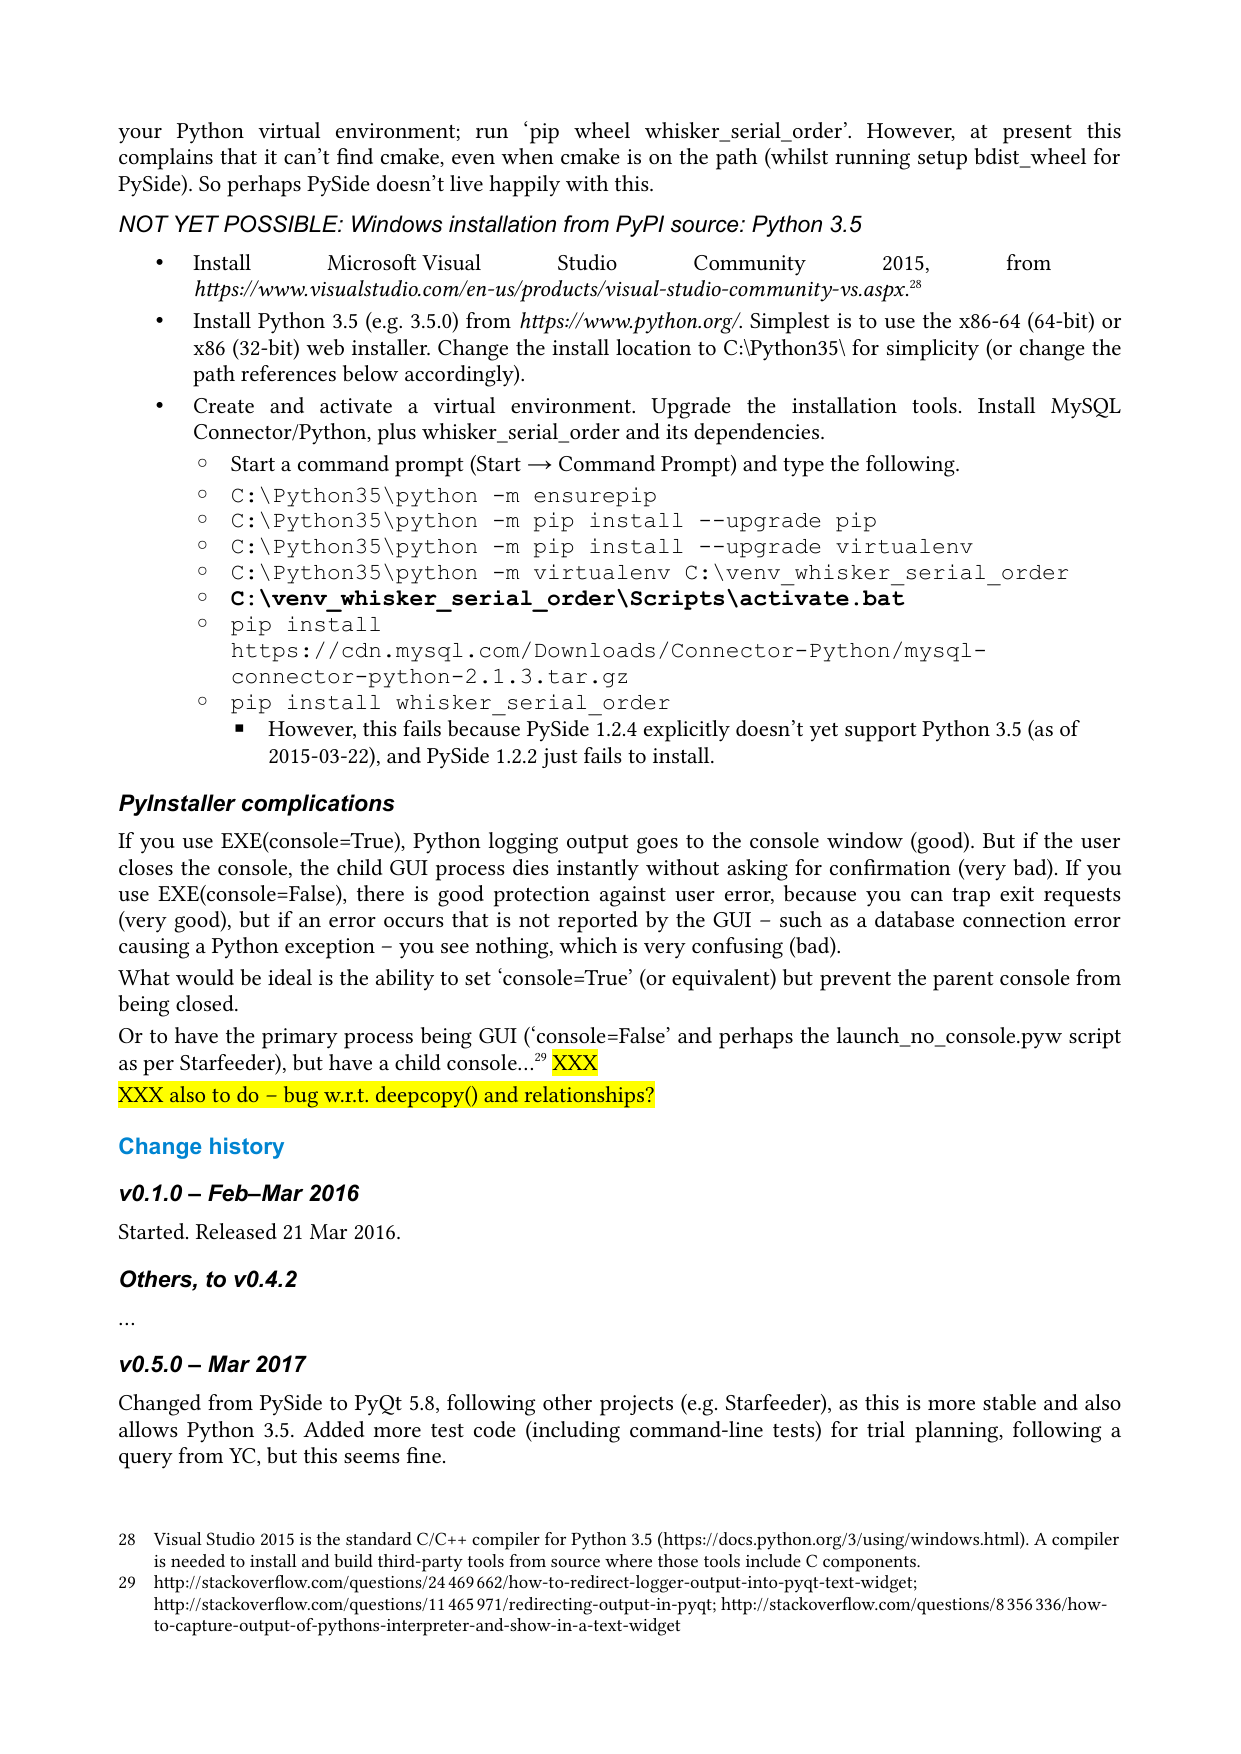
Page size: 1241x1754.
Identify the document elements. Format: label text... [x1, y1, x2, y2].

subtitle PyInstaller complications [118, 789, 1122, 816]
subtitle NOT YET POSSIBLE: Windows installation from PyPI source: Python 3.5 [118, 211, 1122, 237]
text http://stackoverflow.com/questions/24469662/how-to-redirect-logger-output-into-pyqt-text-widget; http://stackoverflow.com/questions/11465971/redirecting-output-in-pyqt; http://stackoverflow.com/questions/8356336/how-to-capture-output-of-pythons-interpreter-and-show-in-a-text-widget [118, 1572, 1122, 1636]
list Create and activate a virtual environment. Upgrade the installation tools. Install MySQL Connector/Python, plus whisker_serial_order and its dependencies. [156, 393, 1122, 445]
text XXX also to do – bug w.r.t. deepcopy() and relationships? [118, 1081, 1122, 1108]
list pip install whisker_serial_order [193, 690, 1122, 716]
list C:\venv_whisker_serial_order\Scripts\activate.bat [193, 587, 1122, 613]
list C:\Python35\python -m ensurepip [193, 483, 1122, 509]
subtitle v0.1.0 – Feb–Mar 2016 [118, 1180, 1122, 1206]
text Changed from PySide to PyQt 5.8, following other projects (e.g. Starfeeder), as this is more stable and also allows Python 3.5. Added more test code (including command-line tests) for trial planning, following a query from YC, but this seems fine. [118, 1390, 1122, 1469]
list C:\Python35\python -m pip install --upgrade pip [193, 509, 1122, 535]
list C:\Python35\python -m virtualenv C:\venv_whisker_serial_order [193, 561, 1122, 587]
text Or to have the primary process being GUI (‘console=False’ and perhaps the launch_no_console.pyw script as per Starfeeder), but have a child console... XXX [118, 1023, 1122, 1076]
list Install Python 3.5 (e.g. 3.5.0) from https://www.python.org/. Simplest is to use the x86-64 (64-bit) or x86 (32-bit) web installer. Change the install location to C:\Python35\ for simplicity (or change the path references below accordingly). [156, 308, 1122, 387]
list However, this fails because PySide 1.2.4 explicitly doesn’t yet support Python 3.5 (as of 2015-03-22), and PySide 1.2.2 just fails to install. [231, 716, 1122, 769]
list Visual Studio 2015 is the standard C/C++ compiler for Python 3.5 (https://docs.python.org/3/using/windows.html). A compiler is needed to install and build third-party tools from source where those tools include C components. [118, 1529, 1122, 1572]
subtitle v0.5.0 – Mar 2017 [118, 1351, 1122, 1378]
text If you use EXE(console=True), Python logging output goes to the console window (good). But if the user closes the console, the child GUI process dies instantly without asking for confirmation (very bad). If you use EXE(console=False), there is good protection against user error, because you can trap exit requests (very good), but if an error occurs that is not reported by the GUI – such as a database connection error causing a Python exception – you see nothing, which is very confusing (bad). [118, 828, 1122, 959]
text Started. Released 21 Mar 2016. [118, 1219, 1122, 1245]
subtitle Others, to v0.4.2 [118, 1266, 1122, 1292]
text your Python virtual environment; run ‘pip wheel whisker_serial_order’. However, at present this complains that it can’t find cmake, even when cmake is on the path (whilst running setup bdist_wheel for PySide). So perhaps PySide doesn’t live happily with this. [118, 118, 1122, 197]
text What would be ideal is the ability to set ‘console=True’ (or equivalent) but prevent the parent console from being closed. [118, 965, 1122, 1017]
list C:\Python35\python -m pip install --upgrade virtualenv [193, 535, 1122, 561]
list Start a command prompt (Start → Command Prompt) and type the following. [193, 451, 1122, 477]
text … [118, 1304, 1122, 1331]
list Install Microsoft Visual Studio Community 2015, from https://www.visualstudio.com/en-us/products/visual-studio-community-vs.aspx. [156, 250, 1122, 302]
subtitle Change history [118, 1133, 1122, 1159]
list pip install https://cdn.mysql.com/Downloads/Connector-Python/mysql-connector-python-2.1.3.tar.gz [193, 613, 1122, 690]
